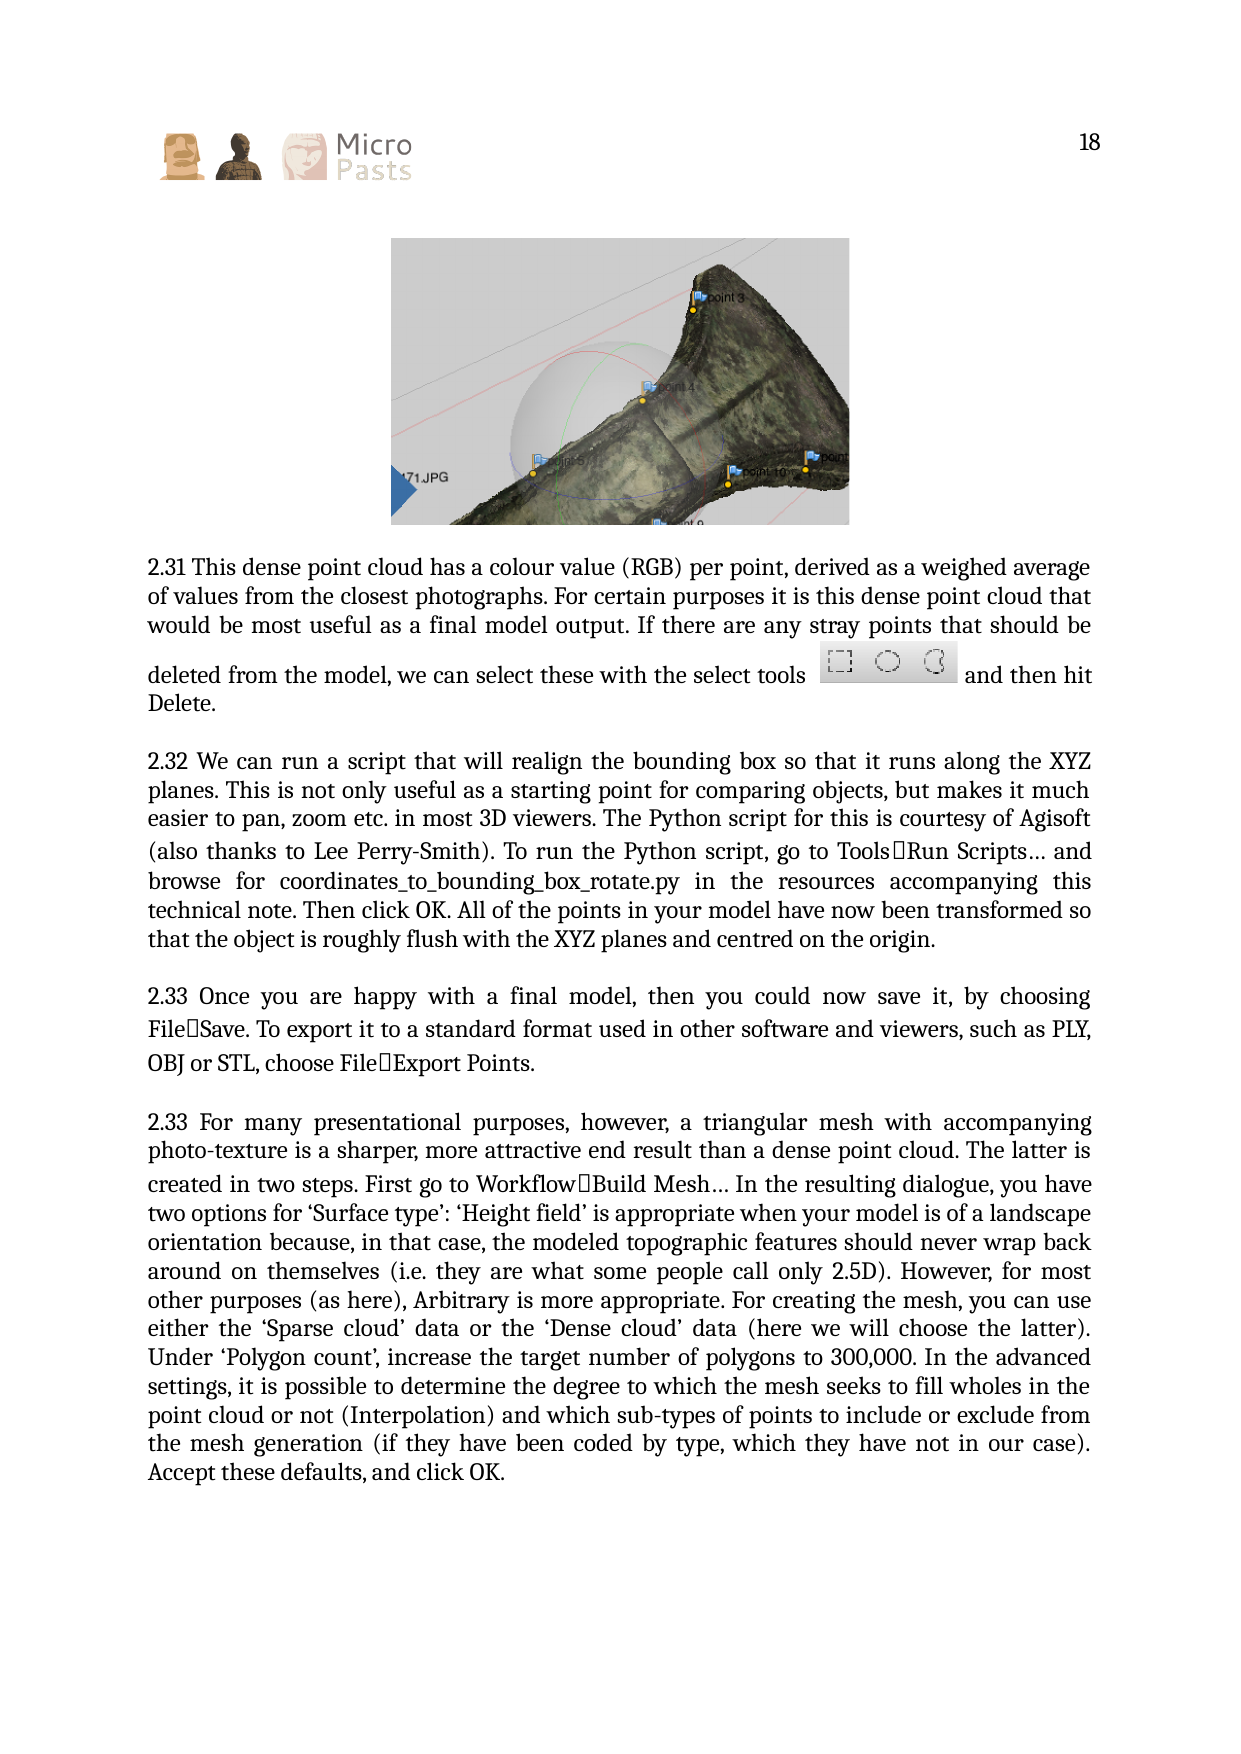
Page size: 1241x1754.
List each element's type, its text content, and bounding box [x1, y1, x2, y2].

text 2.31 This dense point cloud has a colour value (RGB) per point, derived as a weighed average of values from the closest photographs. For certain purposes it is this dense point cloud that would be most useful as a final model output. If there are any stray points that should be deleted from the model, we can select these with the select tools and then hit Delete. [148, 553, 1092, 718]
text 2.32 We can run a script that will realign the bounding box so that it runs along the XYZ planes. This is not only useful as a starting point for comparing objects, but makes it much easier to pan, zoom etc. in most 3D viewers. The Python script for this is courtesy of Agisoft (also thanks to Lee Perry-Smith). To run the Python script, go to ToolsRun Scripts… and browse for coordinates_to_bounding_box_rotate.py in the resources accompanying this technical note. Then click OK. All of the points in your model have now been transformed so that the object is roughly flush with the XYZ planes and centred on the origin. [148, 747, 1092, 953]
picture [147, 131, 423, 182]
picture [820, 639, 958, 683]
picture [391, 238, 850, 525]
text 2.33 Once you are happy with a final model, then you could now save it, by choosing FileSave. To export it to a standard format used in other software and viewers, such as PLY, OBJ or STL, choose FileExport Points. [148, 982, 1092, 1079]
text 2.33 For many presentational purposes, however, a triangular mesh with accompanying photo-texture is a sharper, more attractive end result than a dense point cloud. The latter is created in two steps. First go to WorkflowBuild Mesh… In the resulting dialogue, you have two options for ‘Surface type’: ‘Height field’ is appropriate when your model is of a landscape orientation because, in that case, the modeled topographic features should never wrap back around on themselves (i.e. they are what some people call only 2.5D). However, for most other purposes (as here), Arbitrary is more appropriate. For creating the mesh, you can use either the ‘Sparse cloud’ data or the ‘Dense cloud’ data (here we will choose the latter). Under ‘Polygon count’, increase the target number of polygons to 300,000. In the advanced settings, it is possible to determine the degree to which the mesh seeks to fill wholes in the point cloud or not (Interpolation) and which sub-types of points to include or exclude from the mesh generation (if they have been coded by type, which they have not in our case). Accept these defaults, and click OK. [148, 1108, 1092, 1487]
